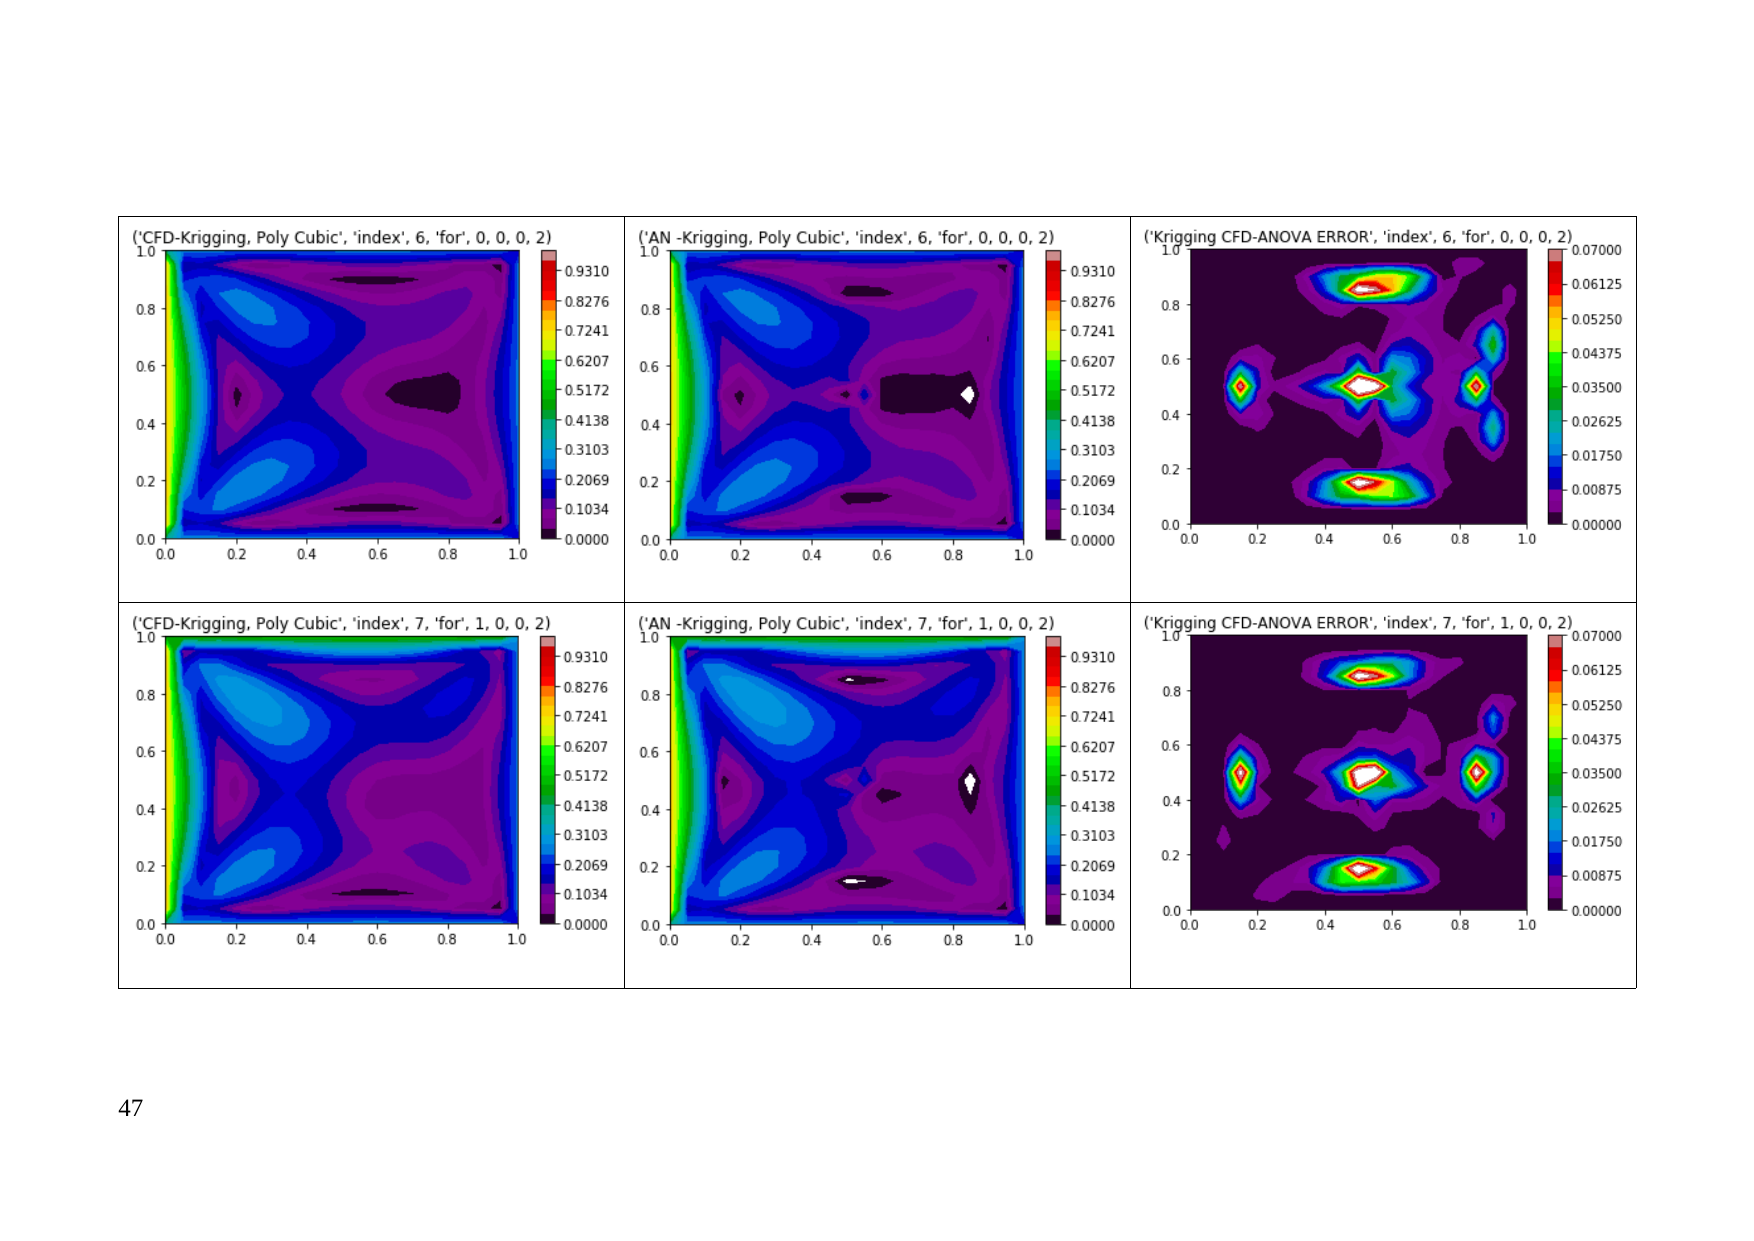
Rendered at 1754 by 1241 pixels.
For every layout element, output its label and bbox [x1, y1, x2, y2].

table_cell [625, 603, 1130, 988]
picture [629, 222, 1125, 571]
table_header [625, 217, 1130, 602]
table_header [119, 217, 624, 602]
table_cell [1131, 603, 1636, 988]
picture [629, 608, 1125, 956]
table_header [1131, 217, 1636, 602]
picture [123, 222, 619, 570]
picture [123, 608, 619, 955]
picture [1135, 222, 1631, 554]
table_cell [119, 603, 624, 988]
picture [1135, 608, 1631, 940]
